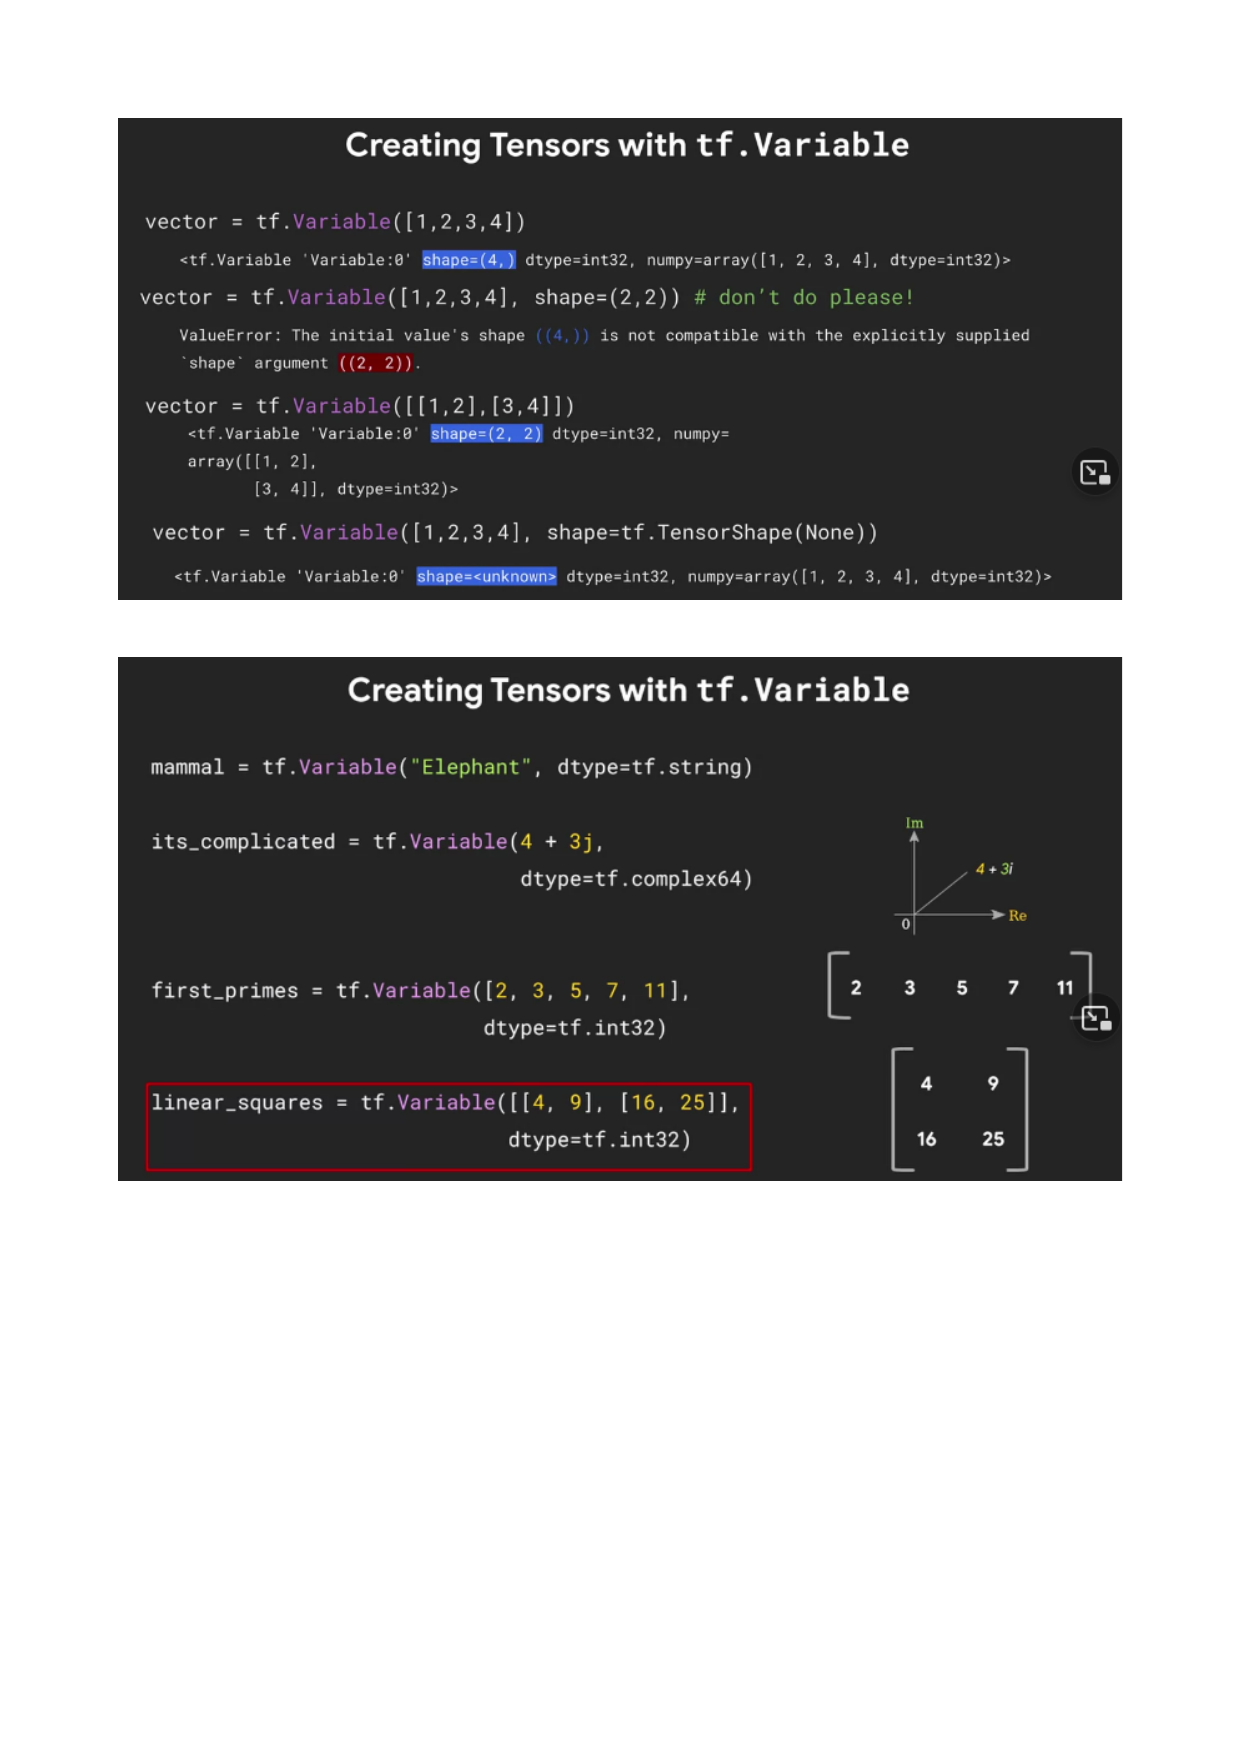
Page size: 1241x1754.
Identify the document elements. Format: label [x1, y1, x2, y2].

picture [118, 118, 1123, 600]
picture [118, 657, 1123, 1181]
